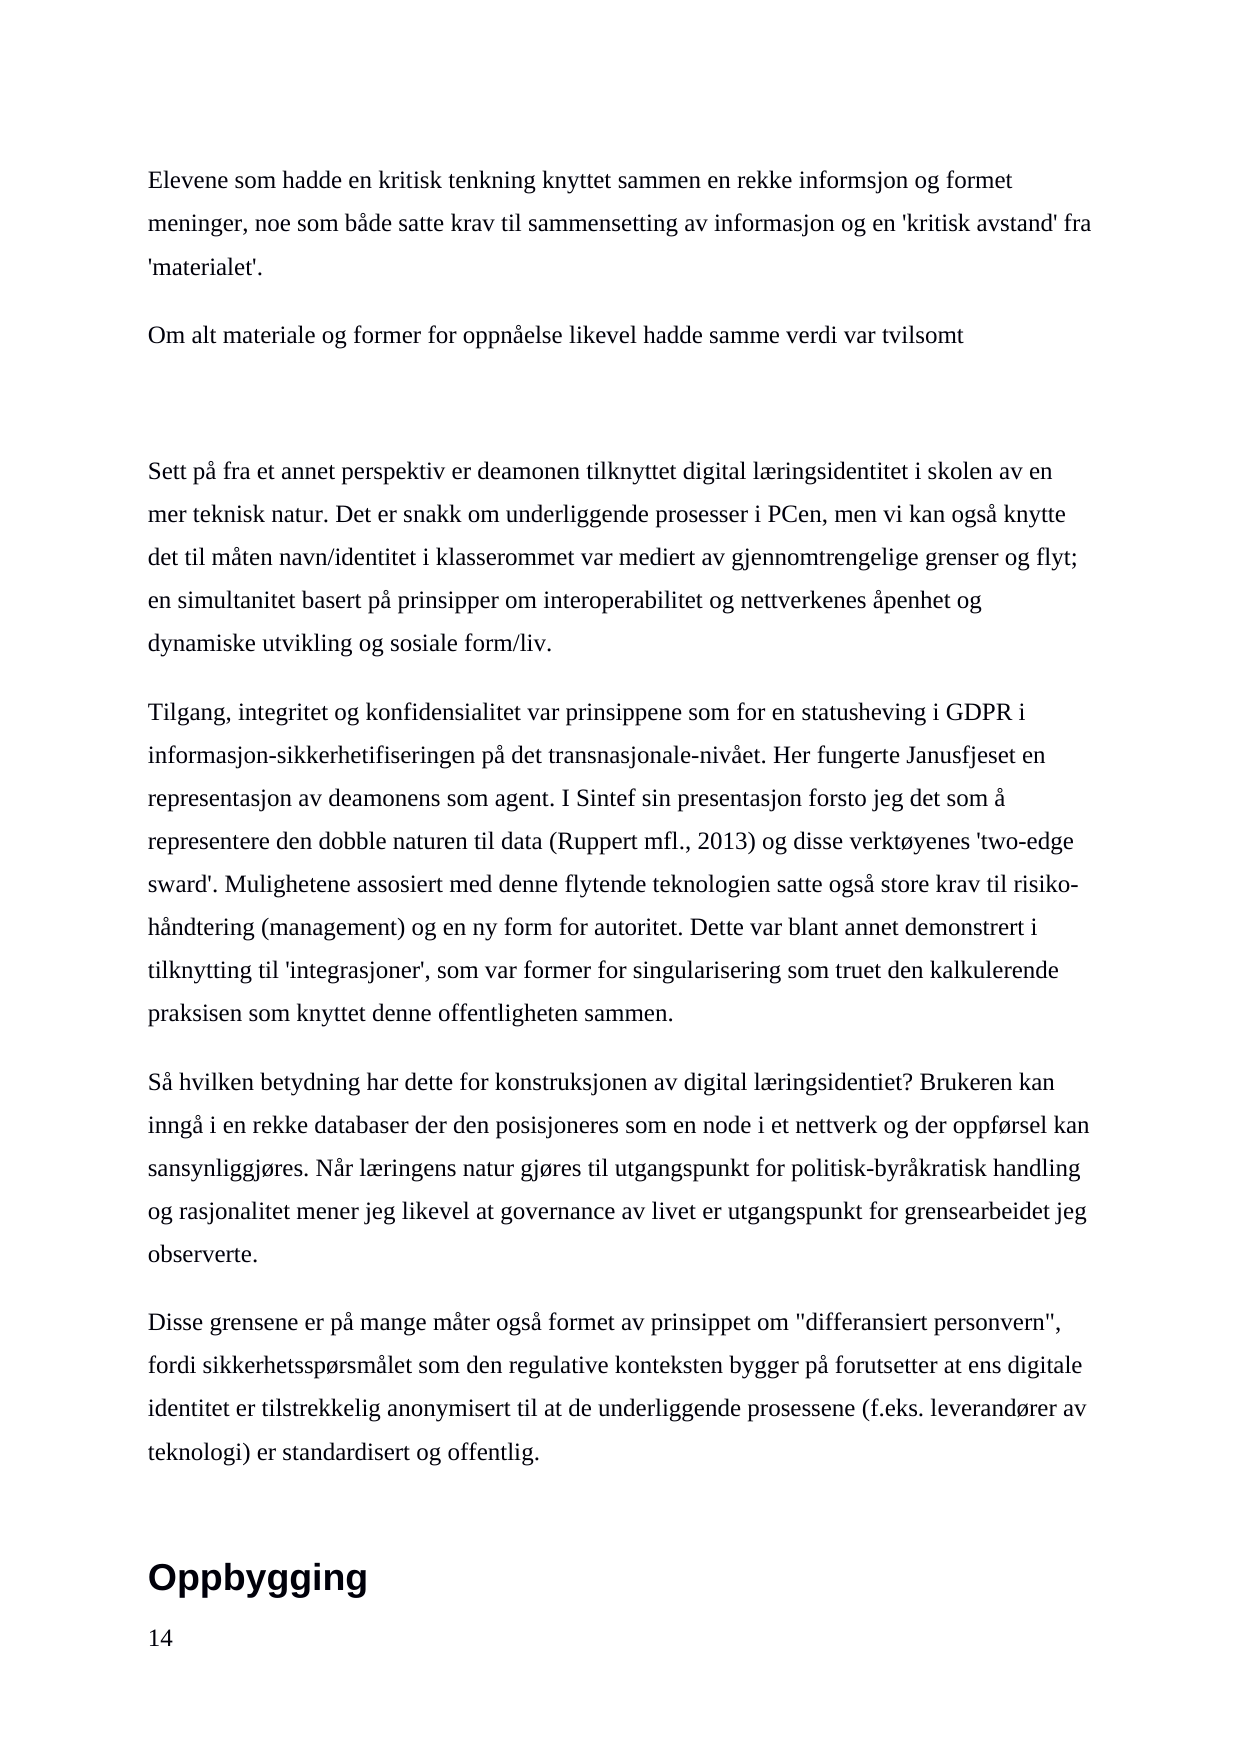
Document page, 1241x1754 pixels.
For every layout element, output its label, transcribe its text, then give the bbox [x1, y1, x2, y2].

text Disse grensene er på mange måter også formet av prinsippet om "differansiert personvern", fordi sikkerhetsspørsmålet som den regulative konteksten bygger på forutsetter at ens digitale identitet er tilstrekkelig anonymisert til at de underliggende prosessene (f.eks. leverandører av teknologi) er standardisert og offentlig. [148, 1307, 1092, 1465]
text Om alt materiale og former for oppnåelse likevel hadde samme verdi var tvilsomt [148, 320, 1092, 348]
text Elevene som hadde en kritisk tenkning knyttet sammen en rekke informsjon og formet meninger, noe som både satte krav til sammensetting av informasjon og en 'kritisk avstand' fra 'materialet'. [148, 165, 1092, 280]
subtitle Oppbygging [148, 1555, 1092, 1598]
text Så hvilken betydning har dette for konstruksjonen av digital læringsidentiet? Brukeren kan inngå i en rekke databaser der den posisjoneres som en node i et nettverk og der oppførsel kan sansynliggjøres. Når læringens natur gjøres til utgangspunkt for politisk-byråkratisk handling og rasjonalitet mener jeg likevel at governance av livet er utgangspunkt for grensearbeidet jeg observerte. [148, 1067, 1092, 1268]
text Tilgang, integritet og konfidensialitet var prinsippene som for en statusheving i GDPR i informasjon-sikkerhetifiseringen på det transnasjonale-nivået. Her fungerte Janusfjeset en representasjon av deamonens som agent. I Sintef sin presentasjon forsto jeg det som å representere den dobble naturen til data (Ruppert mfl., 2013) og disse verktøyenes 'two-edge sward'. Mulighetene assosiert med denne flytende teknologien satte også store krav til risiko-håndtering (management) og en ny form for autoritet. Dette var blant annet demonstrert i tilknytting til 'integrasjoner', som var former for singularisering som truet den kalkulerende praksisen som knyttet denne offentligheten sammen. [148, 697, 1092, 1027]
text Sett på fra et annet perspektiv er deamonen tilknyttet digital læringsidentitet i skolen av en mer teknisk natur. Det er snakk om underliggende prosesser i PCen, men vi kan også knytte det til måten navn/identitet i klasserommet var mediert av gjennomtrengelige grenser og flyt; en simultanitet basert på prinsipper om interoperabilitet og nettverkenes åpenhet og dynamiske utvikling og sosiale form/liv. [148, 456, 1092, 657]
